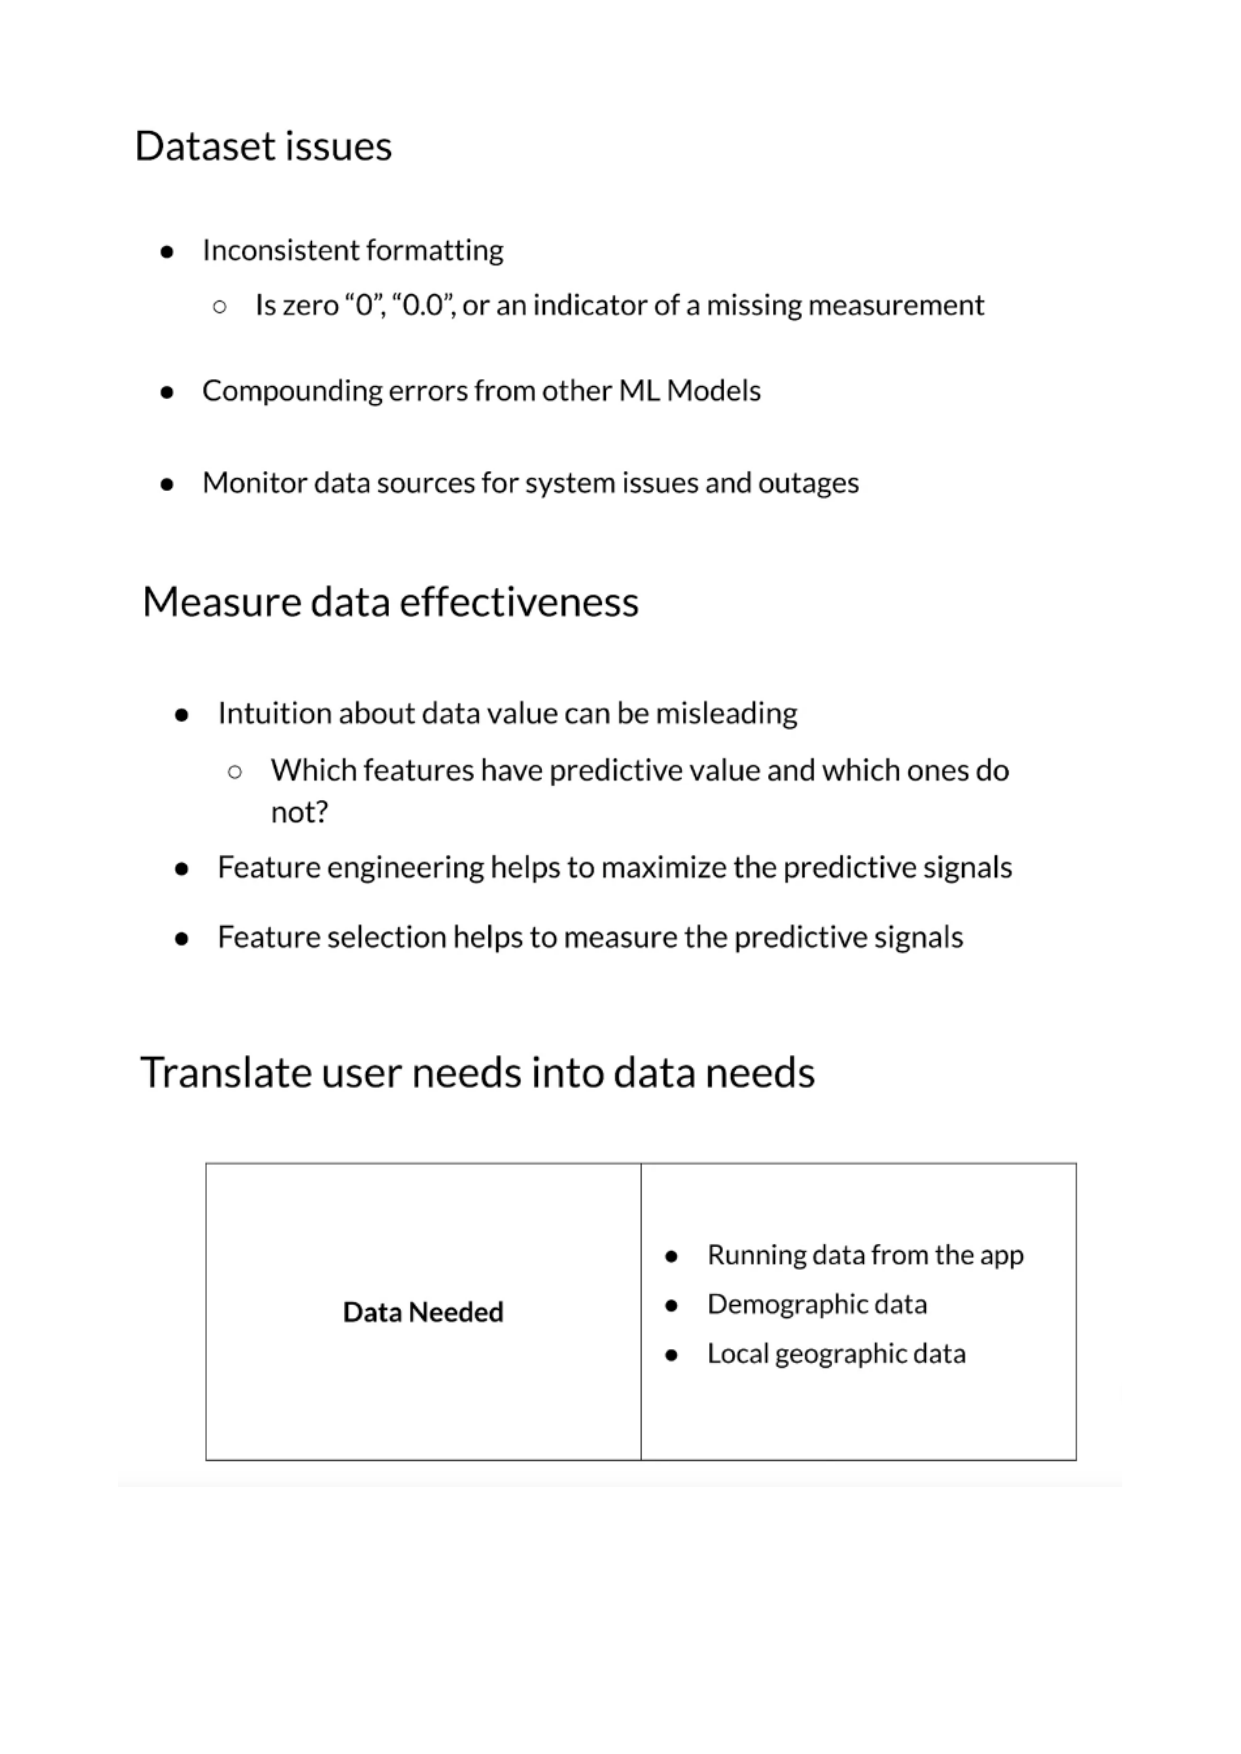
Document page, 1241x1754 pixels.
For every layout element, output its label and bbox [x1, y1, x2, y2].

picture [118, 1038, 1123, 1487]
picture [118, 566, 1123, 981]
picture [118, 118, 1123, 509]
